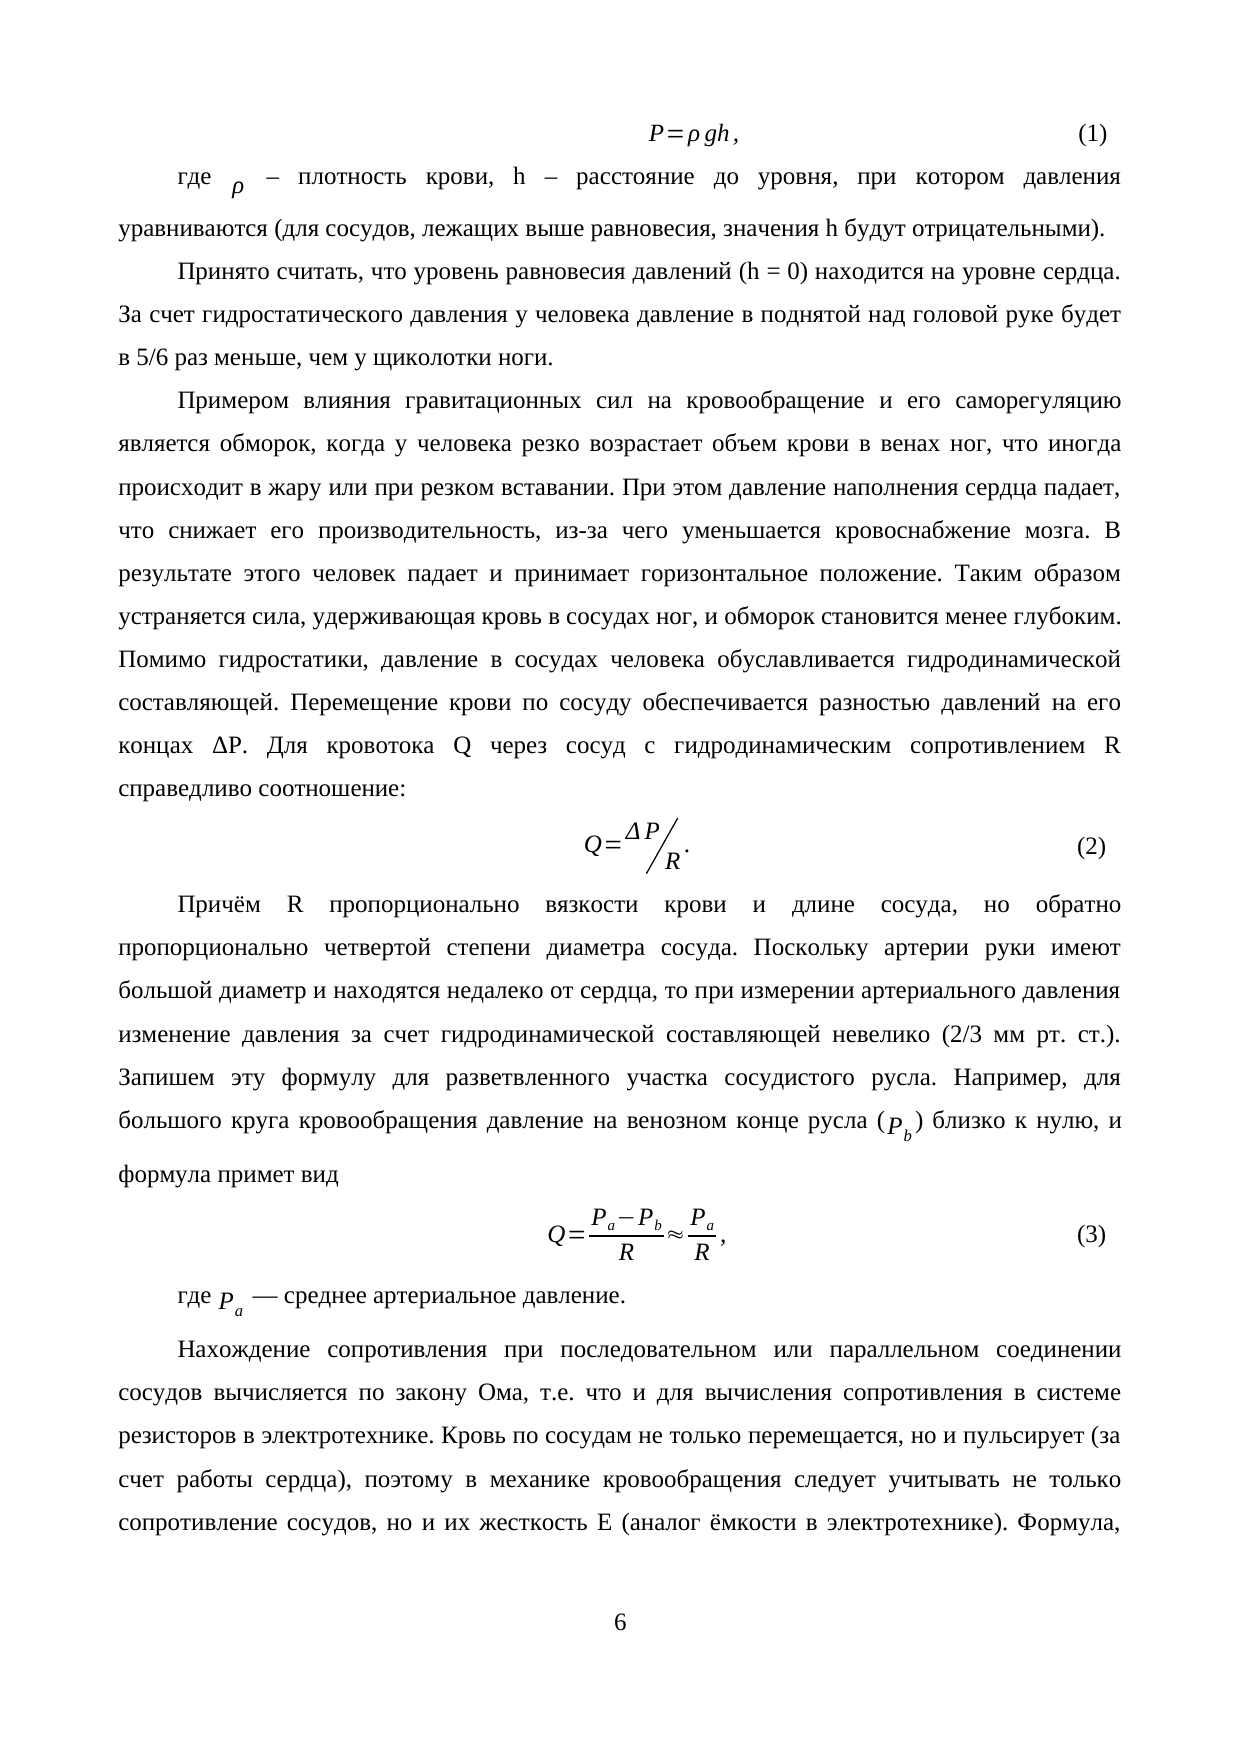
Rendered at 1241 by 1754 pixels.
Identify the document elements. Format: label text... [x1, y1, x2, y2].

text Причём R пропорционально вязкости крови и длине сосуда, но обратно пропорционально четвертой степени диаметра сосуда. Поскольку артерии руки имеют большой диаметр и находятся недалеко от сердца, то при измерении артериального давления изменение давления за счет гидродинамической составляющей невелико (2/3 мм рт. ст.). Запишем эту формулу для разветвленного участка сосудистого русла. Например, для большого круга кровообращения давление на венозном конце русла () близко к нулю, и формула примет вид [118, 889, 1122, 1188]
text (2) [118, 817, 677, 875]
text Нахождение сопротивления при последовательном или параллельном соединении сосудов вычисляется по закону Ома, т.е. что и для вычисления сопротивления в системе резисторов в электротехнике. Кровь по сосудам не только перемещается, но и пульсирует (за счет работы сердца), поэтому в механике кровообращения следует учитывать не только сопротивление сосудов, но и их жесткость E (аналог ёмкости в электротехнике). Формула, [118, 1334, 1122, 1536]
text Примером влияния гравитационных сил на кровообращение и его саморегуляцию является обморок, когда у человека резко возрастает объем крови в венах ног, что иногда происходит в жару или при резком вставании. При этом давление наполнения сердца падает, что снижает его производительность, из-за чего уменьшается кровоснабжение мозга. В результате этого человек падает и принимает горизонтальное положение. Таким образом устраняется сила, удерживающая кровь в сосудах ног, и обморок становится менее глубоким. Помимо гидростатики, давление в сосудах человека обуславливается гидродинамической составляющей. Перемещение крови по сосуду обеспечивается разностью давлений на его концах ΔP. Для кровотока Q через сосуд с гидродинамическим сопротивлением R справедливо соотношение: [118, 385, 1122, 802]
text (1) [118, 118, 1122, 147]
text (2) [647, 817, 1122, 875]
text где – плотность крови, h – расстояние до уровня, при котором давления уравниваются (для сосудов, лежащих выше равновесия, значения h будут отрицательными). [118, 161, 1122, 242]
text (3) [118, 1202, 1122, 1266]
text где — среднее артериальное давление. [118, 1280, 1122, 1320]
text Принято считать, что уровень равновесия давлений (h = 0) находится на уровне сердца. За счет гидростатического давления у человека давление в поднятой над головой руке будет в 5/6 раз меньше, чем у щиколотки ноги. [118, 256, 1122, 371]
